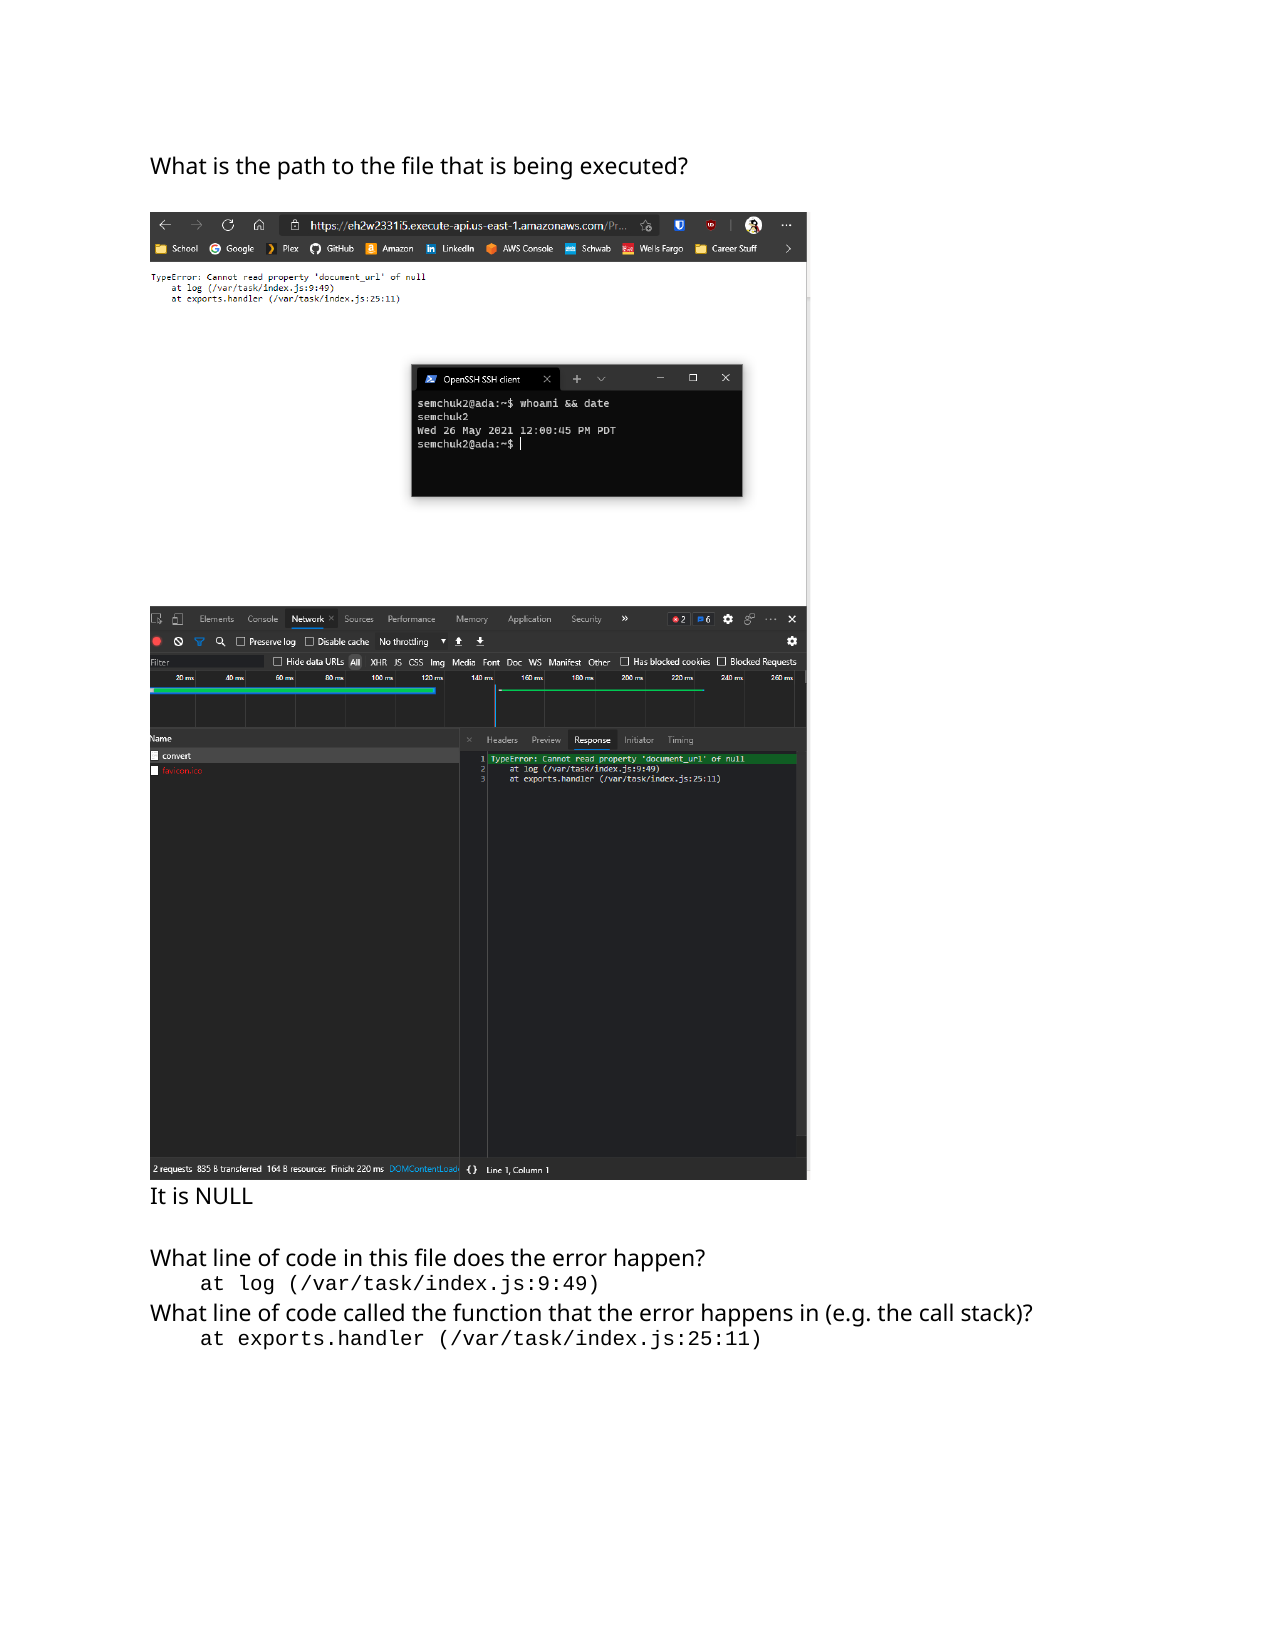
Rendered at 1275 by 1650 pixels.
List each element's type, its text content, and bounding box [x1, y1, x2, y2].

picture [150, 212, 811, 1180]
text What is the path to the file that is being executed? [150, 150, 1125, 181]
text What line of code called the function that the error happens in (e.g. the call stack)? [150, 1297, 1125, 1328]
text What line of code in this file does the error happen? [150, 1242, 1125, 1273]
text at log (/var/task/index.js:9:49) [150, 1273, 1125, 1297]
text at exports.handler (/var/task/index.js:25:11) [150, 1328, 1125, 1352]
text It is NULL [150, 1180, 1125, 1211]
